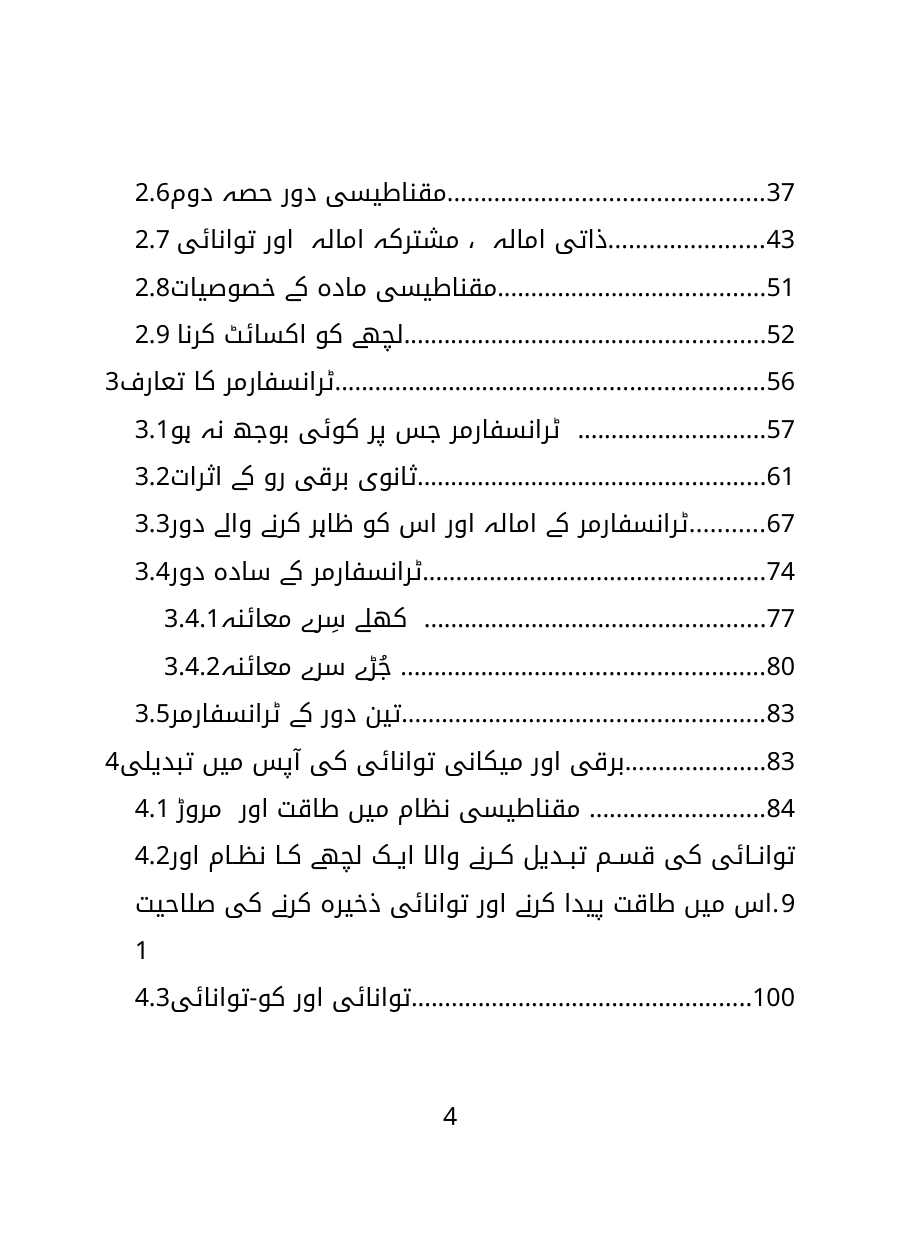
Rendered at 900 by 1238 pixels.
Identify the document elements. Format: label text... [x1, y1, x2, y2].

text 4.1 مقناطیسی نظام میں طاقت اور مروڑ 84 [134, 785, 795, 833]
text 3.4.2جُڑے سرے معائنہ 80 [164, 643, 795, 690]
text 3.1ٹرانسفارمر جس پر کوئی بوجھ نہ ہو 57 [134, 406, 795, 453]
text 4برقی اور میکانی توانائی کی آپس میں تبدیلی 83 [105, 738, 795, 785]
text 2.8مقناطیسی مادہ کے خصوصیات 51 [134, 264, 795, 311]
text 3.5تین دور کے ٹرانسفارمر 83 [134, 690, 795, 738]
text 2.9 لچھے کو اکسائٹ کرنا 52 [134, 311, 795, 359]
text 2.7 ذاتی امالہ ، مشترکہ امالہ اور توانائی 43 [134, 216, 795, 264]
text 3.3ٹرانسفارمر کے امالہ اور اس کو ظاہر کرنے والے دور 67 [134, 501, 795, 548]
text 4.2توانائی کی قسم تبدیل کرنے والا ایک لچھے کا نظام اور اس میں طاقت پیدا کرنے اور توانائی ذخیرہ کرنے کی صلاحیت 91 [134, 833, 795, 975]
text 3.4ٹرانسفارمر کے سادہ دور 74 [134, 548, 795, 596]
text 2.6مقناطیسی دور حصہ دوم 37 [134, 169, 795, 216]
text 3.4.1کھلے سِرے معائنہ 77 [164, 596, 795, 643]
text 3ٹرانسفارمر کا تعارف 56 [105, 359, 795, 406]
text 3.2ثانوی برقی رو کے اثرات 61 [134, 453, 795, 501]
text 4.3توانائی اور کو-توانائی 100 [134, 975, 795, 1022]
